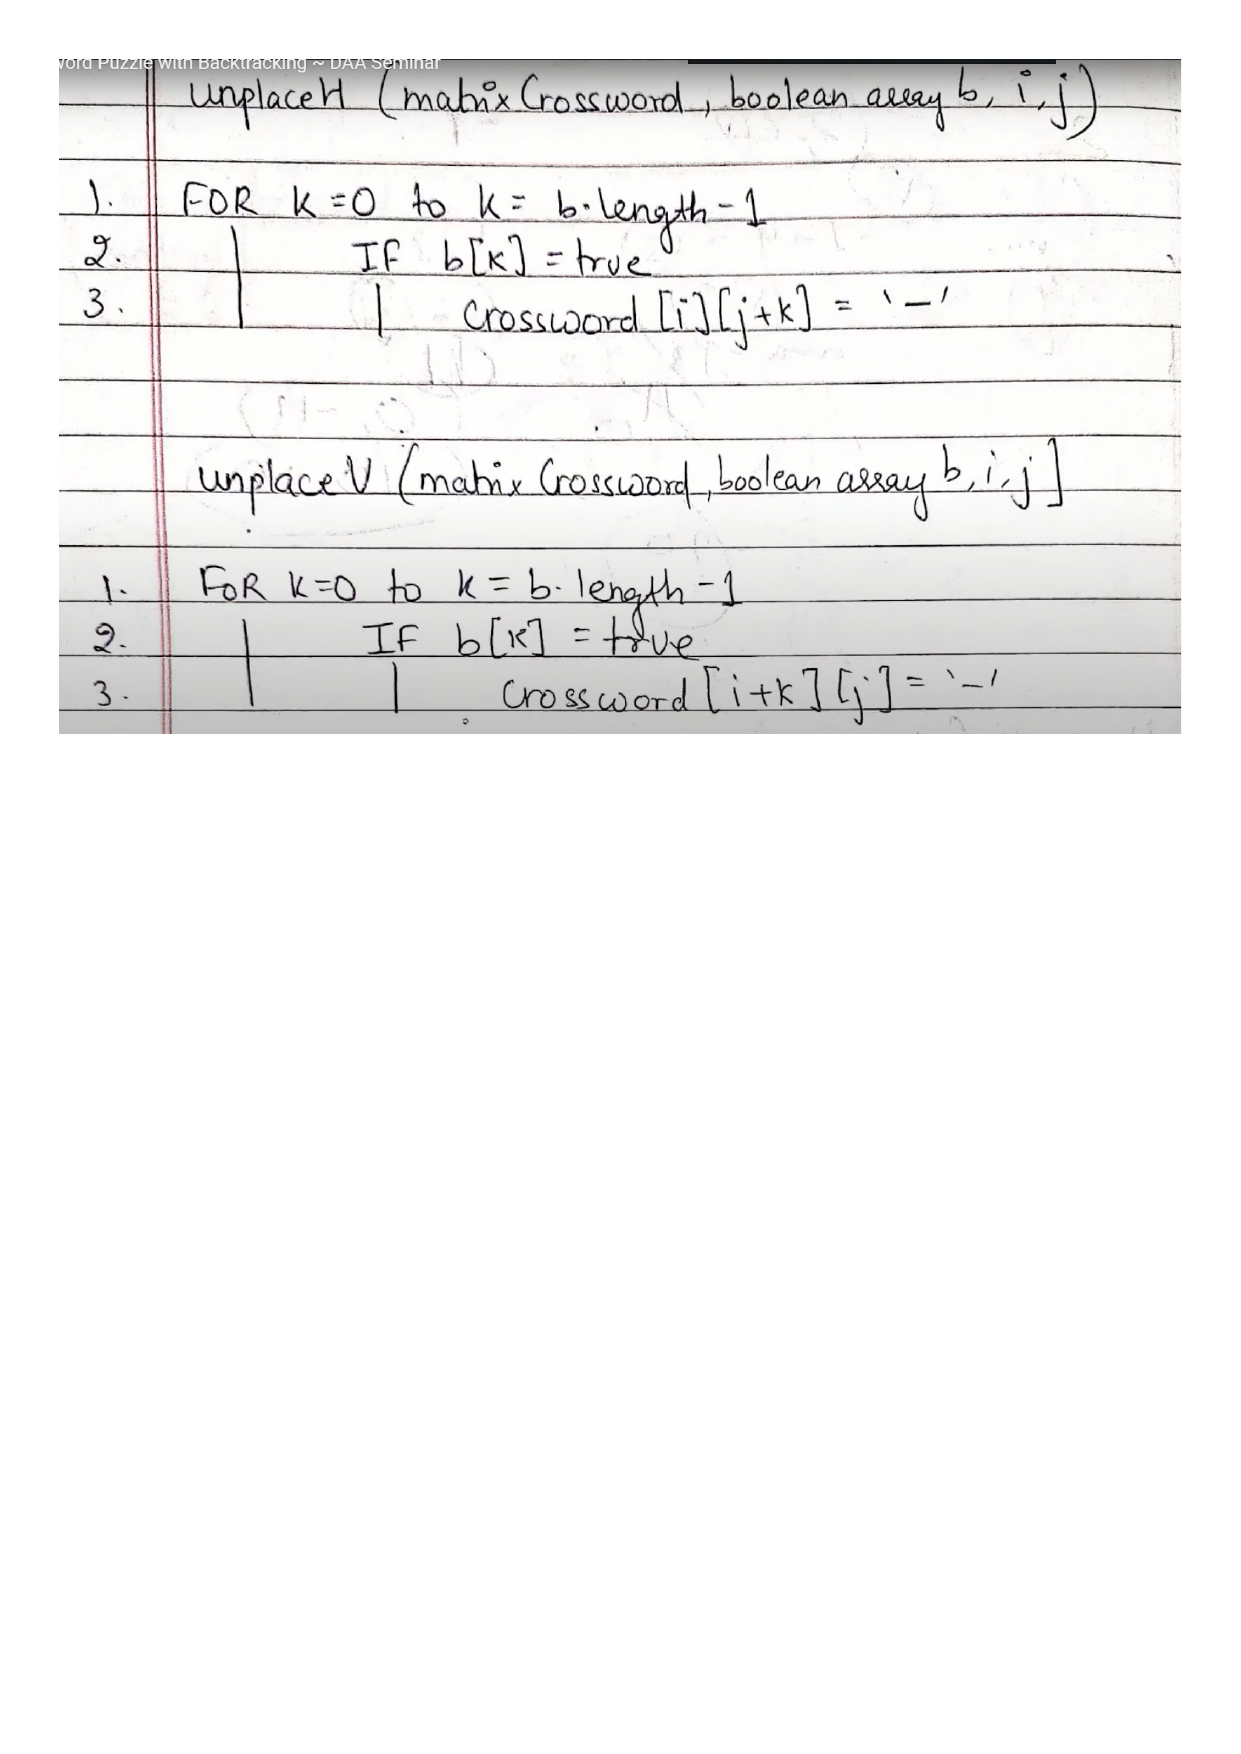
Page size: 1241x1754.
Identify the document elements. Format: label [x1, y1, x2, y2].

picture [59, 59, 1182, 734]
